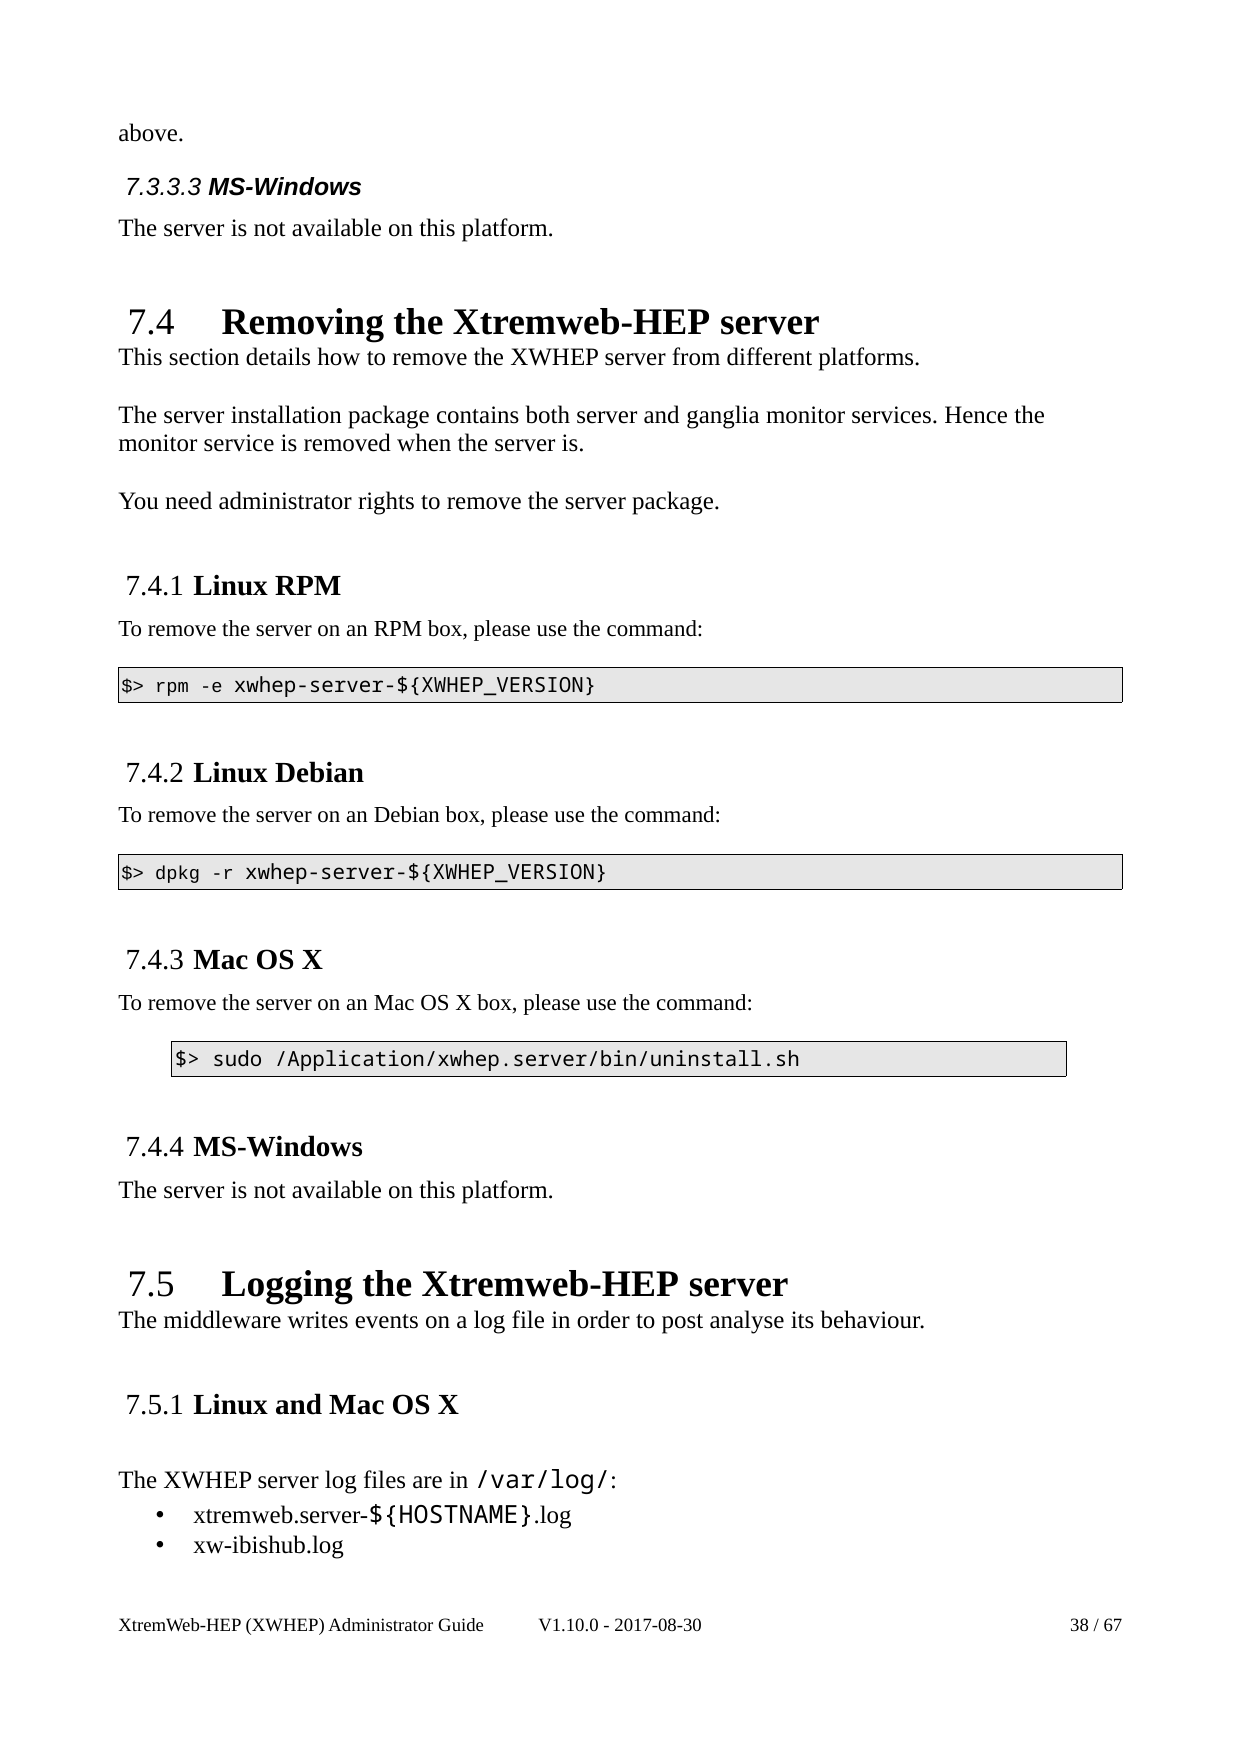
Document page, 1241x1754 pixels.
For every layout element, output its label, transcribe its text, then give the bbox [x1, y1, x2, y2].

subtitle Removing the Xtremweb-HEP server [118, 299, 1122, 342]
subtitle MS-Windows [118, 172, 1122, 200]
text To remove the server on an Mac OS X box, please use the command: [118, 988, 1122, 1015]
subtitle Logging the Xtremweb-HEP server [118, 1262, 1122, 1305]
text The middleware writes events on a log file in order to post analyse its behaviour. [118, 1305, 1122, 1334]
subtitle Mac OS X [118, 942, 1122, 976]
subtitle MS-Windows [118, 1129, 1122, 1163]
subtitle Linux Debian [118, 756, 1122, 789]
text To remove the server on an RPM box, please use the command: [118, 614, 1122, 641]
text $> dpkg -r xwhep-server-${XWHEP_VERSION} [119, 855, 1122, 889]
list xw-ibishub.log [156, 1530, 1122, 1559]
text $> sudo /Application/xwhep.server/bin/uninstall.sh [172, 1042, 1066, 1076]
text $> rpm -e xwhep-server-${XWHEP_VERSION} [119, 668, 1122, 702]
text You need administrator rights to remove the server package. [118, 486, 1122, 515]
list xtremweb.server-${HOSTNAME}.log [156, 1496, 1122, 1530]
text To remove the server on an Debian box, please use the command: [118, 802, 1122, 828]
subtitle Linux and Mac OS X [118, 1387, 1122, 1421]
text This section details how to remove the XWHEP server from different platforms. [118, 342, 1122, 371]
subtitle Linux RPM [118, 568, 1122, 602]
text The server installation package contains both server and ganglia monitor services. Hence the monitor service is removed when the server is. [118, 400, 1122, 457]
text The server is not available on this platform. [118, 213, 1122, 242]
text The server is not available on this platform. [118, 1176, 1122, 1204]
text above. [118, 118, 1122, 147]
text The XWHEP server log files are in /var/log/: [118, 1462, 1122, 1496]
